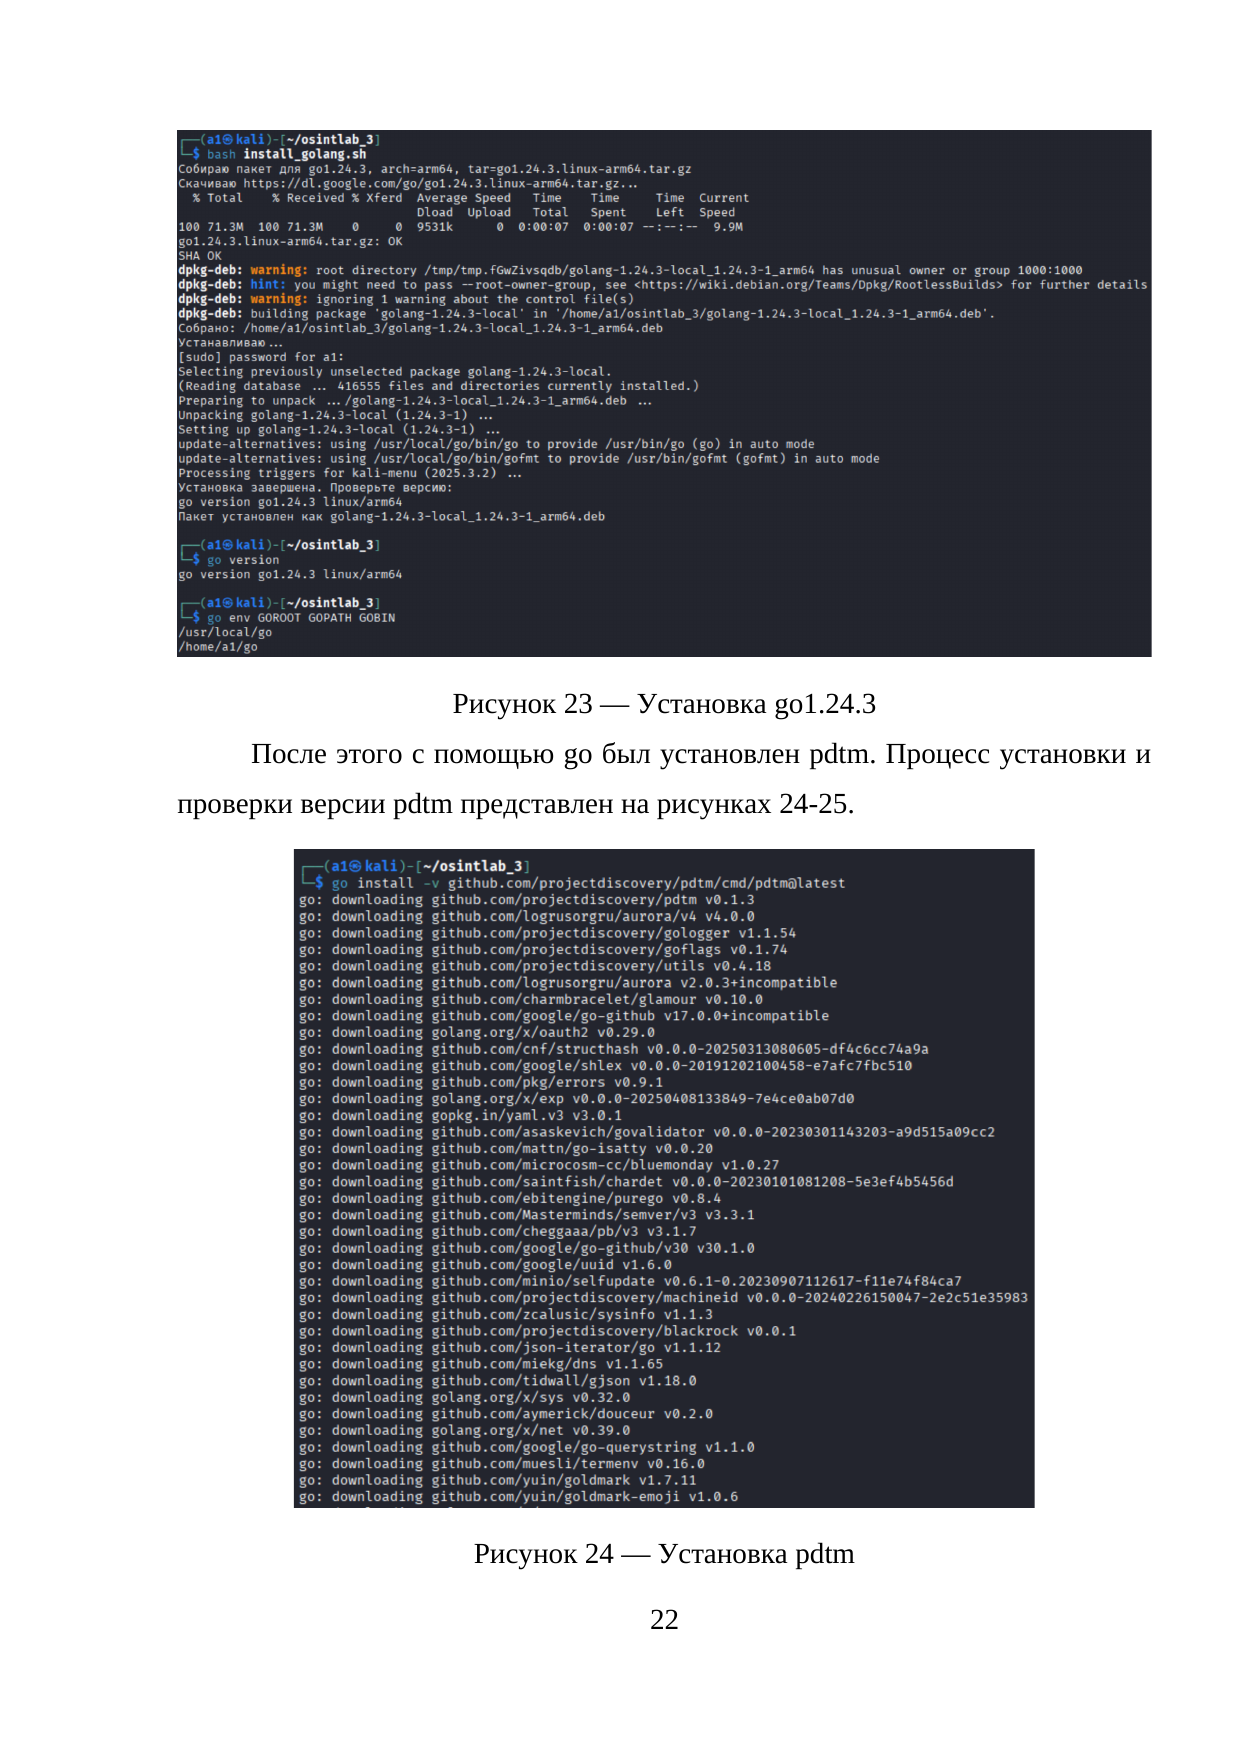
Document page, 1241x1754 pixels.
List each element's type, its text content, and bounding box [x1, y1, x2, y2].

text Рисунок 24 — Установка pdtm [177, 849, 1152, 1570]
text После этого с помощью go был установлен pdtm. Процесс установки и проверки версии pdtm представлен на рисунках 24-25. [177, 736, 1152, 820]
picture [177, 130, 1152, 657]
text Рисунок 23 — Установка go1.24.3 [177, 657, 1152, 719]
picture [293, 849, 1035, 1508]
